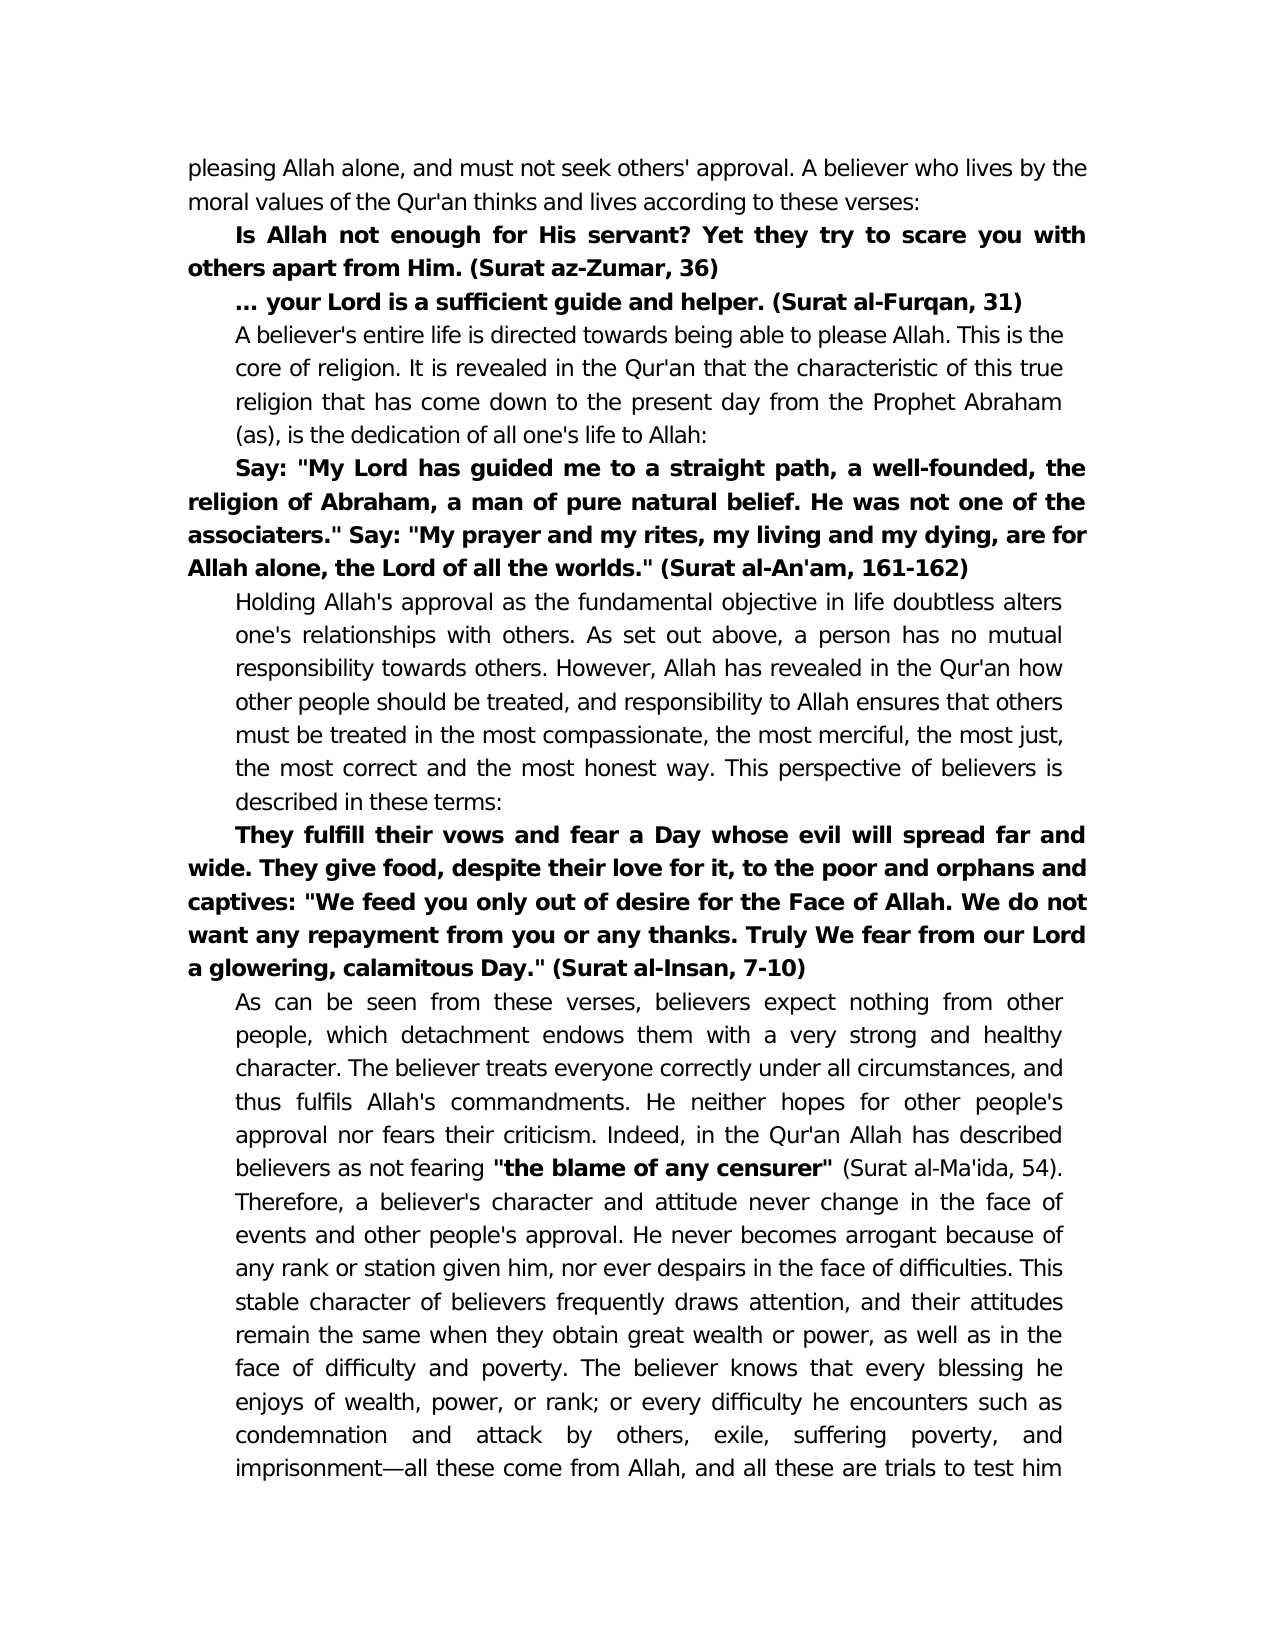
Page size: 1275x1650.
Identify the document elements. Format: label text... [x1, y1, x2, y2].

text A believer's entire life is directed towards being able to please Allah. This is the core of religion. It is revealed in the Qur'an that the characteristic of this true religion that has come down to the present day from the Prophet Abraham (as), is the dedication of all one's life to Allah: [235, 317, 1064, 450]
text They fulfill their vows and fear a Day whose evil will spread far and wide. They give food, despite their love for it, to the poor and orphans and captives: "We feed you only out of desire for the Face of Allah. We do not want any repayment from you or any thanks. Truly We fear from our Lord a glowering, calamitous Day." (Surat al-Insan, 7-10) [187, 817, 1087, 983]
text Holding Allah's approval as the fundamental objective in life doubtless alters one's relationships with others. As set out above, a person has no mutual responsibility towards others. However, Allah has revealed in the Qur'an how other people should be treated, and responsibility to Allah ensures that others must be treated in the most compassionate, the most merciful, the most just, the most correct and the most honest way. This perspective of believers is described in these terms: [235, 583, 1064, 817]
text Is Allah not enough for His servant? Yet they try to scare you with others apart from Him. (Surat az-Zumar, 36) [187, 217, 1087, 283]
text Say: "My Lord has guided me to a straight path, a well-founded, the religion of Abraham, a man of pure natural belief. He was not one of the associaters." Say: "My prayer and my rites, my living and my dying, are for Allah alone, the Lord of all the worlds." (Surat al-An'am, 161-162) [187, 450, 1087, 583]
text pleasing Allah alone, and must not seek others' approval. A believer who lives by the moral values of the Qur'an thinks and lives according to these verses: [187, 150, 1087, 217]
text … your Lord is a sufficient guide and helper. (Surat al-Furqan, 31) [235, 283, 1064, 317]
text As can be seen from these verses, believers expect nothing from other people, which detachment endows them with a very strong and healthy character. The believer treats everyone correctly under all circumstances, and thus fulfils Allah's commandments. He neither hopes for other people's approval nor fears their criticism. Indeed, in the Qur'an Allah has described believers as not fearing "the blame of any censurer" (Surat al-Ma'ida, 54). Therefore, a believer's character and attitude never change in the face of events and other people's approval. He never becomes arrogant because of any rank or station given him, nor ever despairs in the face of difficulties. This stable character of believers frequently draws attention, and their attitudes remain the same when they obtain great wealth or power, as well as in the face of difficulty and poverty. The believer knows that every blessing he enjoys of wealth, power, or rank; or every difficulty he encounters such as condemnation and attack by others, exile, suffering poverty, and imprisonment—all these come from Allah, and all these are trials to test him [235, 983, 1064, 1483]
